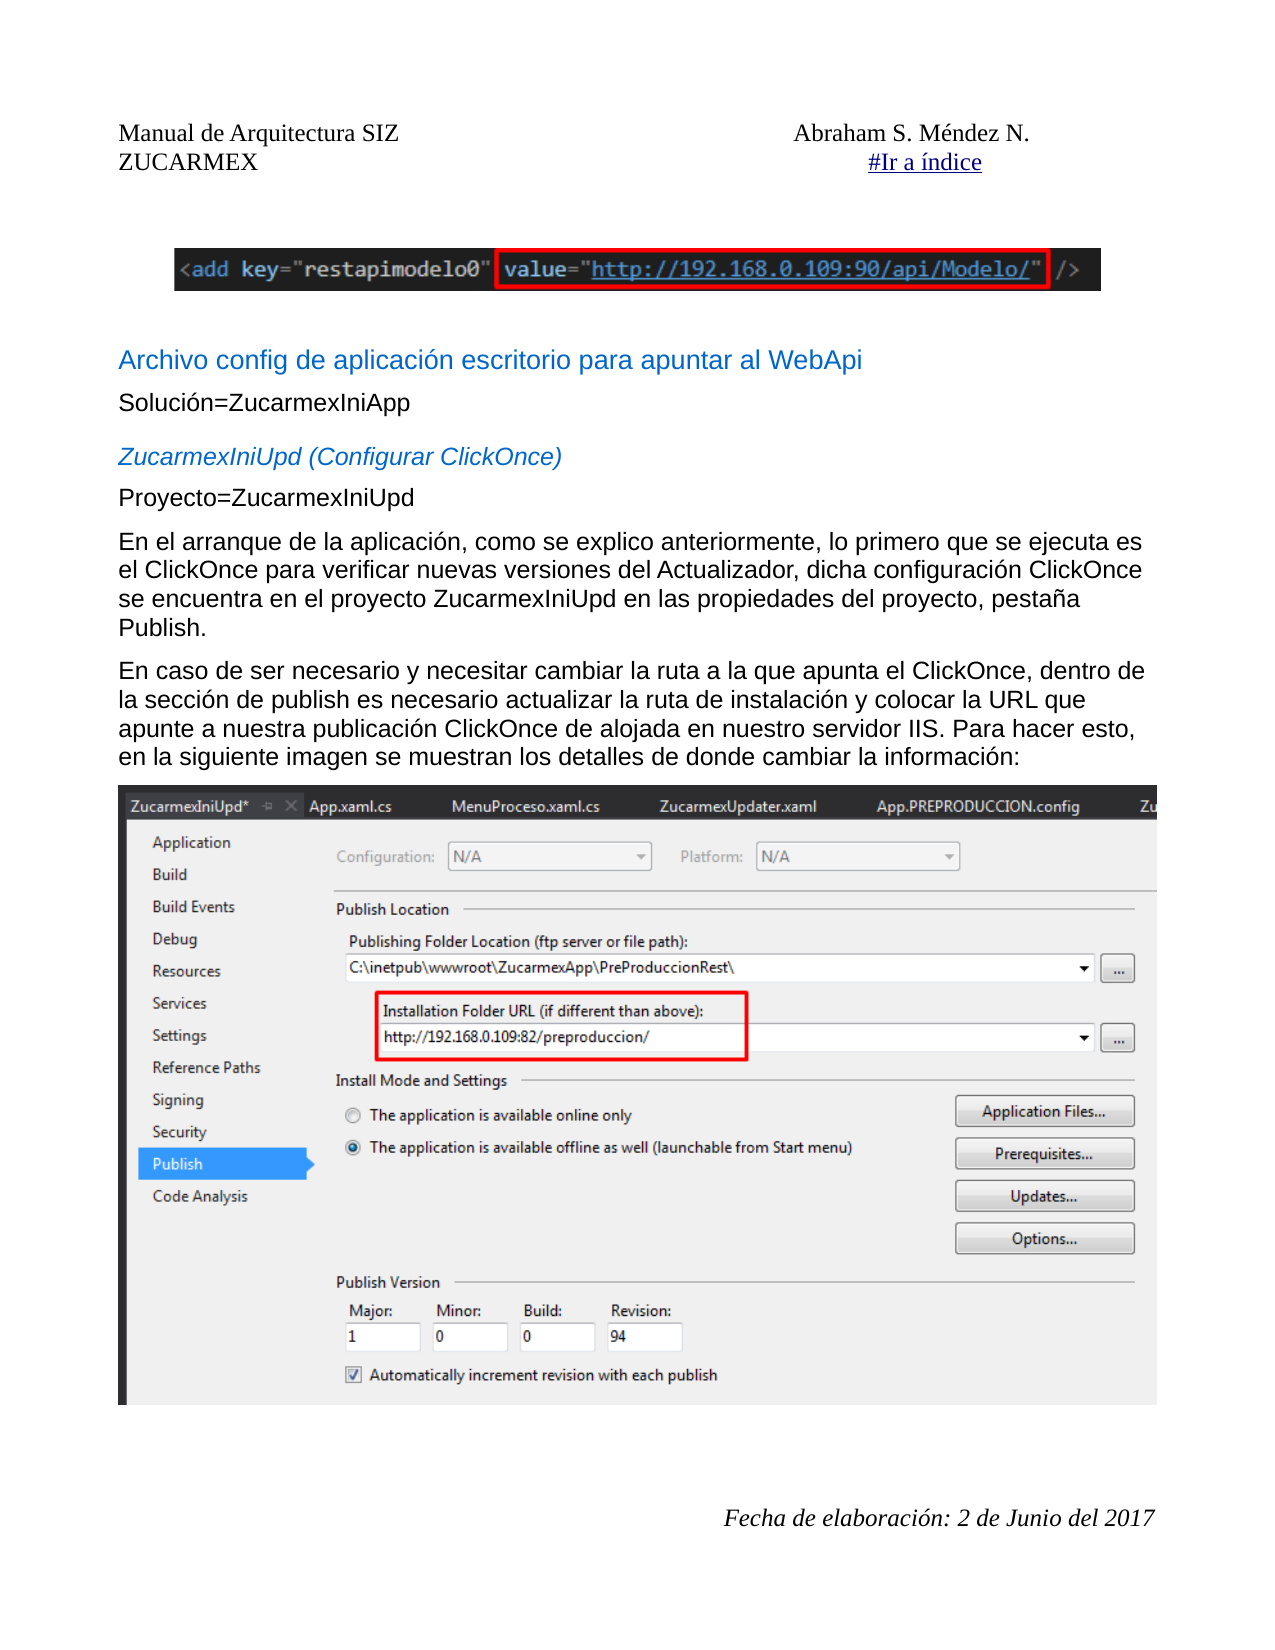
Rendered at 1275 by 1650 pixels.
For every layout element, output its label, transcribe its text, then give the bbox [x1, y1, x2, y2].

text Proyecto=ZucarmexIniUpd [118, 483, 1157, 512]
picture [118, 785, 1157, 1405]
text Solución=ZucarmexIniApp [118, 388, 1157, 417]
text En el arranque de la aplicación, como se explico anteriormente, lo primero que se ejecuta es el ClickOnce para verificar nuevas versiones del Actualizador, dicha configuración ClickOnce se encuentra en el proyecto ZucarmexIniUpd en las propiedades del proyecto, pestaña Publish. [118, 526, 1157, 641]
text En caso de ser necesario y necesitar cambiar la ruta a la que apunta el ClickOnce, dentro de la sección de publish es necesario actualizar la ruta de instalación y colocar la URL que apunte a nuestra publicación ClickOnce de alojada en nuestro servidor IIS. Para hacer esto, en la siguiente imagen se muestran los detalles de donde cambiar la información: [118, 656, 1157, 771]
text ZucarmexIniUpd (Configurar ClickOnce) [118, 442, 1157, 471]
text Archivo config de aplicación escritorio para apuntar al WebApi [118, 344, 1157, 376]
picture [174, 248, 1101, 291]
